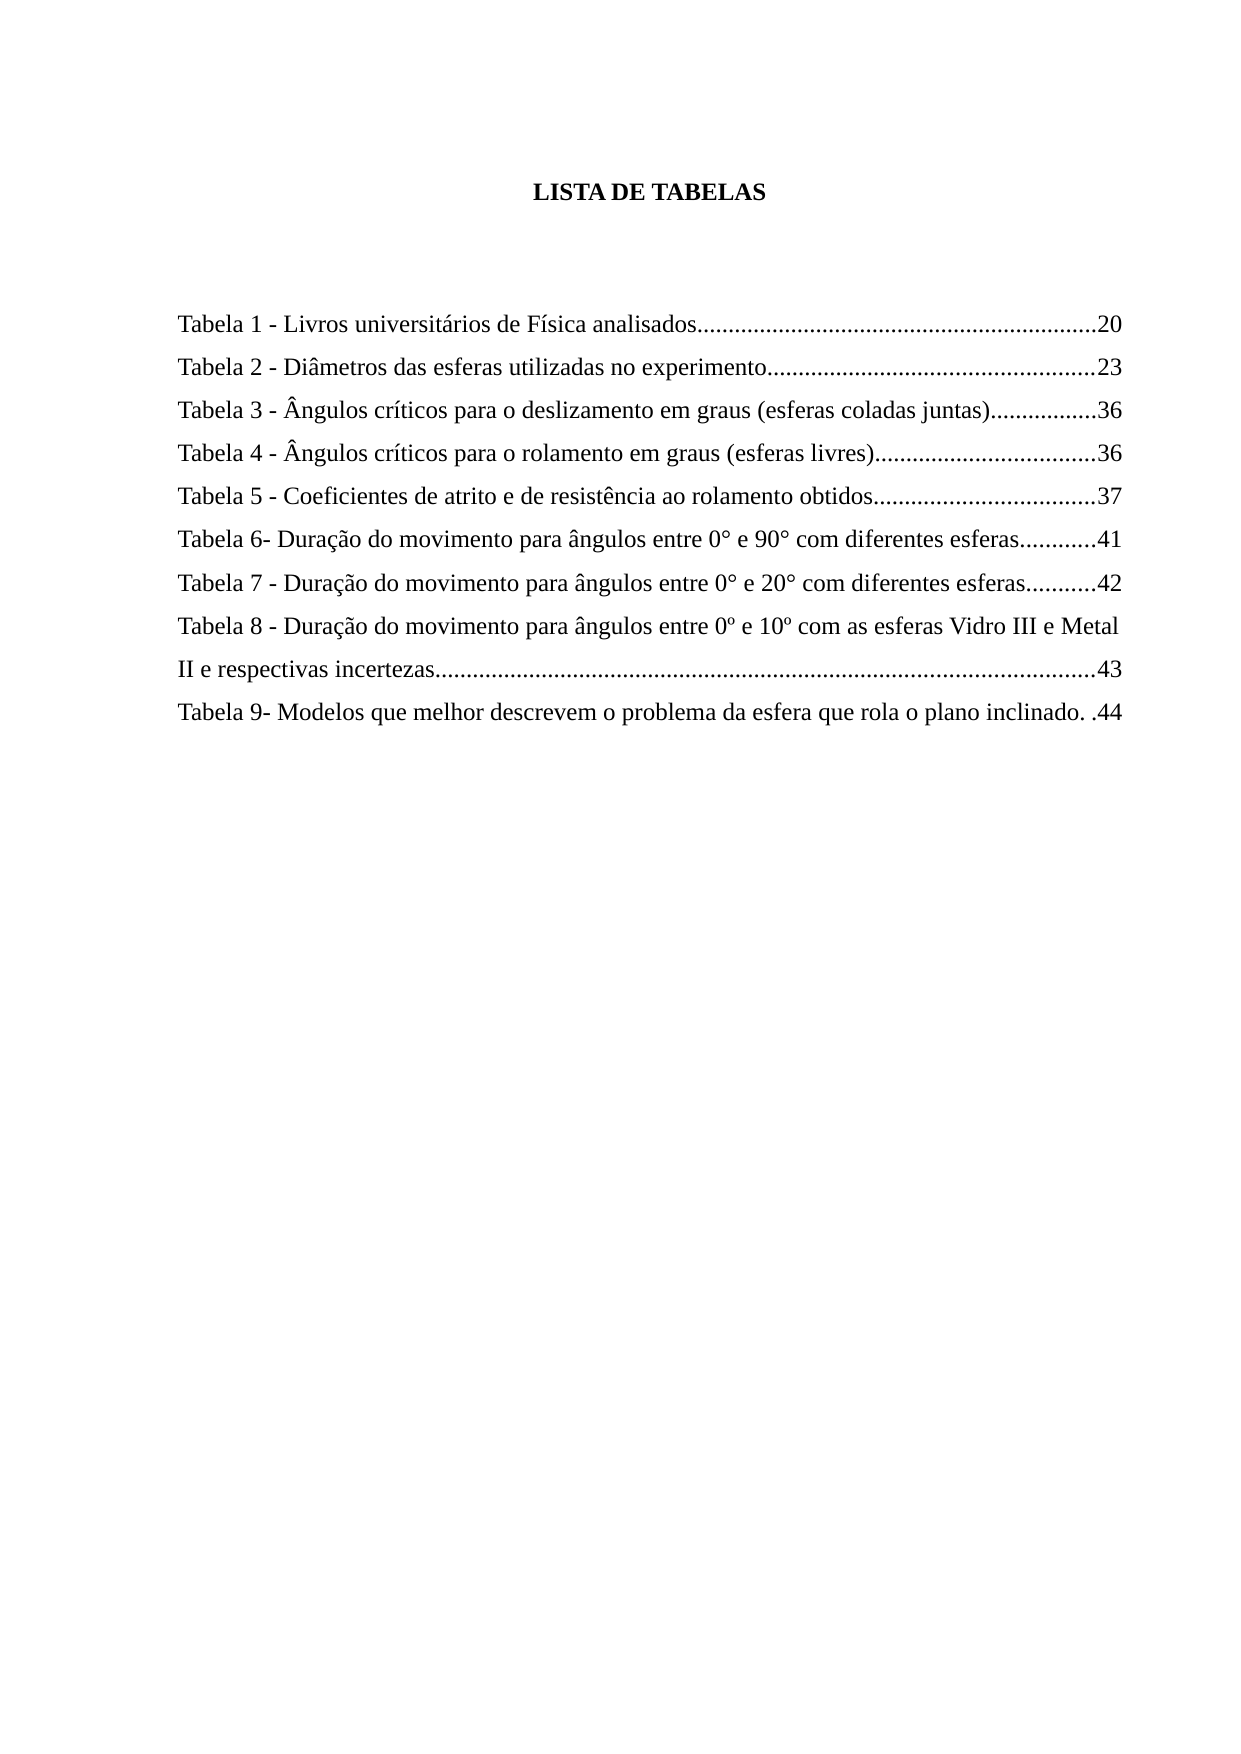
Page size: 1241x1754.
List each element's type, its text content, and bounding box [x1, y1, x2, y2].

text Tabela 4 - Ângulos críticos para o rolamento em graus (esferas livres) 36 [177, 438, 1122, 467]
text Tabela 7 - Duração do movimento para ângulos entre 0° e 20° com diferentes esferas 42 [177, 568, 1122, 596]
text Tabela 3 - Ângulos críticos para o deslizamento em graus (esferas coladas juntas) 36 [177, 395, 1122, 424]
text Tabela 5 - Coeficientes de atrito e de resistência ao rolamento obtidos 37 [177, 481, 1122, 510]
text Tabela 6- Duração do movimento para ângulos entre 0° e 90° com diferentes esferas 41 [177, 524, 1122, 553]
subtitle LISTA DE TABELAS [177, 177, 1122, 206]
text Tabela 2 - Diâmetros das esferas utilizadas no experimento 23 [177, 352, 1122, 381]
text Tabela 8 - Duração do movimento para ângulos entre 0º e 10º com as esferas Vidro III e Metal II e respectivas incertezas 43 [177, 611, 1122, 683]
text Tabela 1 - Livros universitários de Física analisados 20 [177, 309, 1122, 338]
text Tabela 9- Modelos que melhor descrevem o problema da esfera que rola o plano inclinado 44 [177, 697, 1122, 726]
